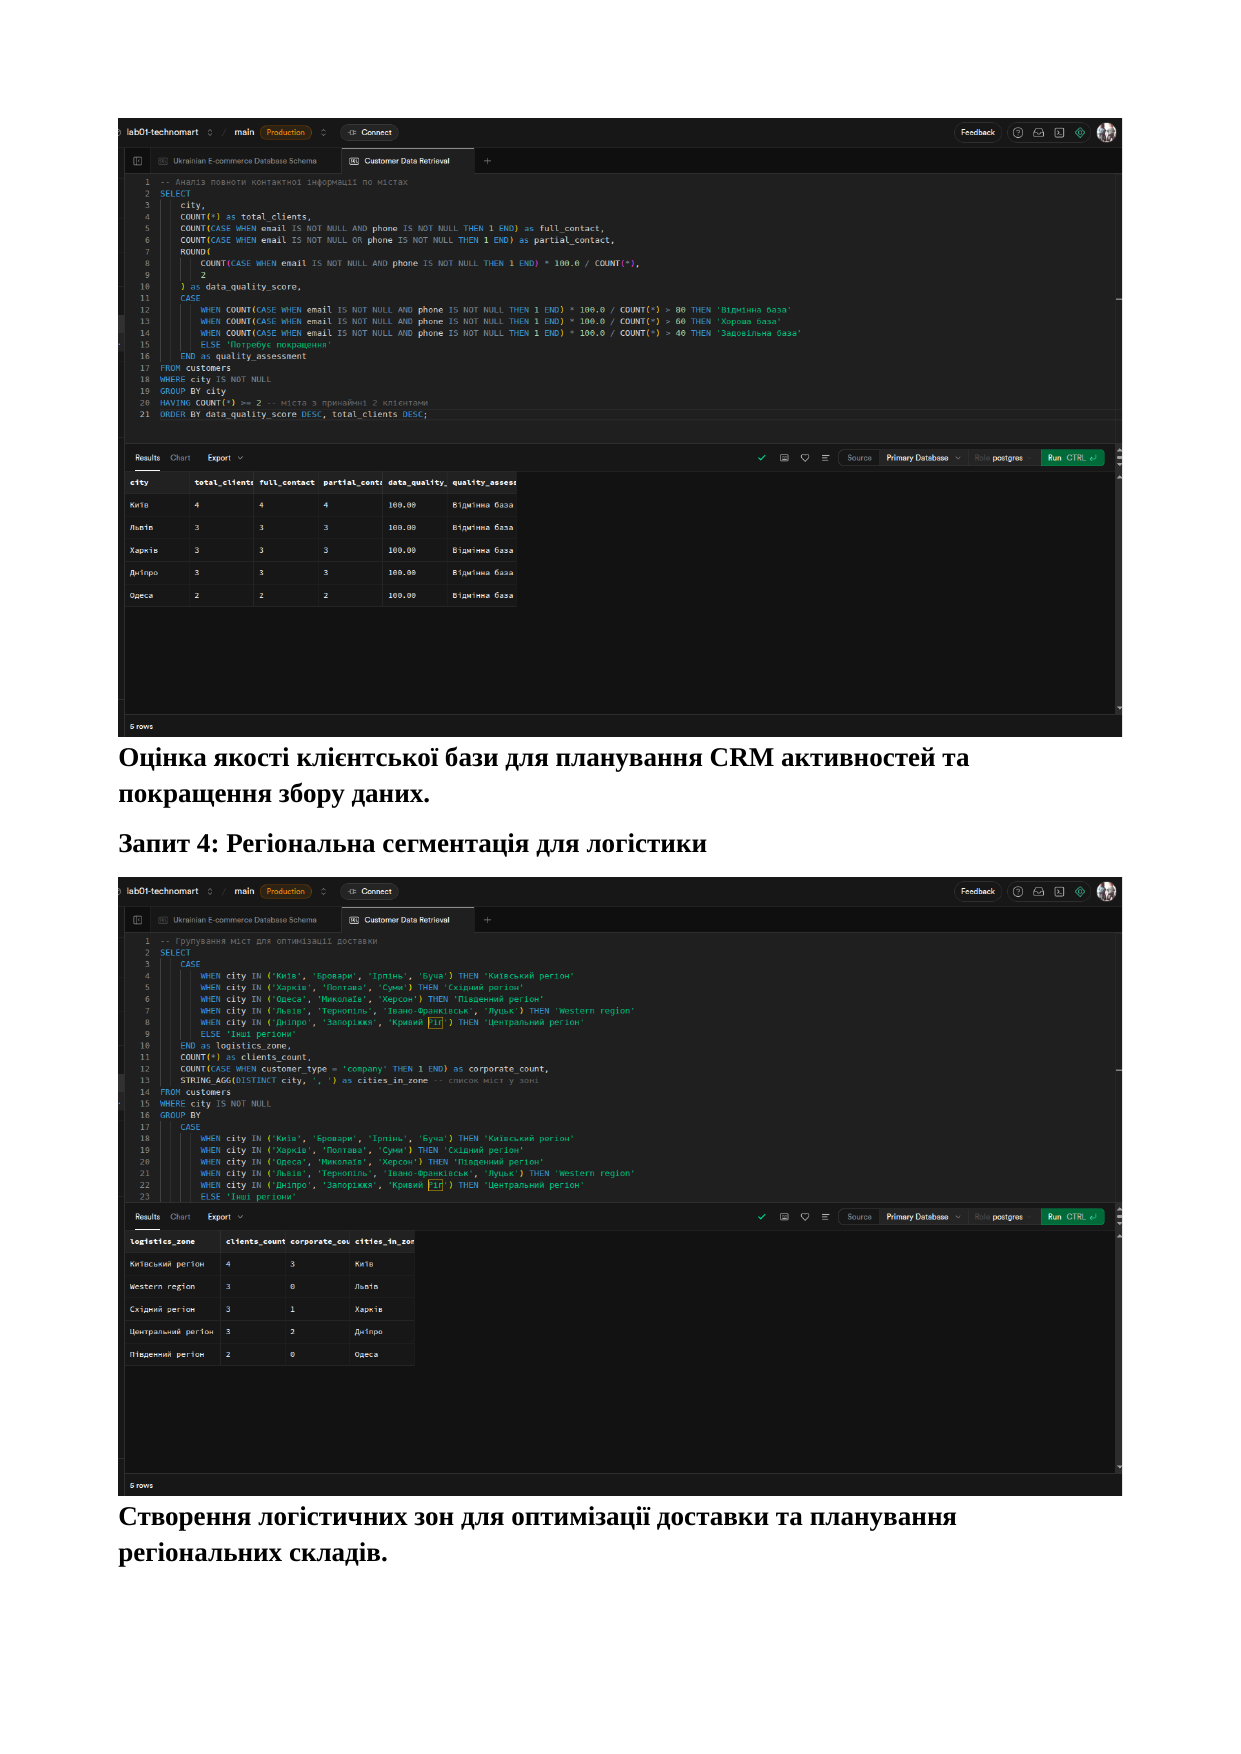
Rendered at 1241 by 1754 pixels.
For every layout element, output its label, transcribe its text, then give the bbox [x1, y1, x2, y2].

picture [118, 877, 1123, 1496]
text Оцінка якості клієнтської бази для планування CRM активностей та покращення збору даних. [118, 737, 1122, 808]
text Запит 4: Регіональна сегментація для логістики [118, 827, 1122, 858]
picture [118, 118, 1123, 737]
text Створення логістичних зон для оптимізації доставки та планування регіональних складів. [118, 1496, 1122, 1567]
